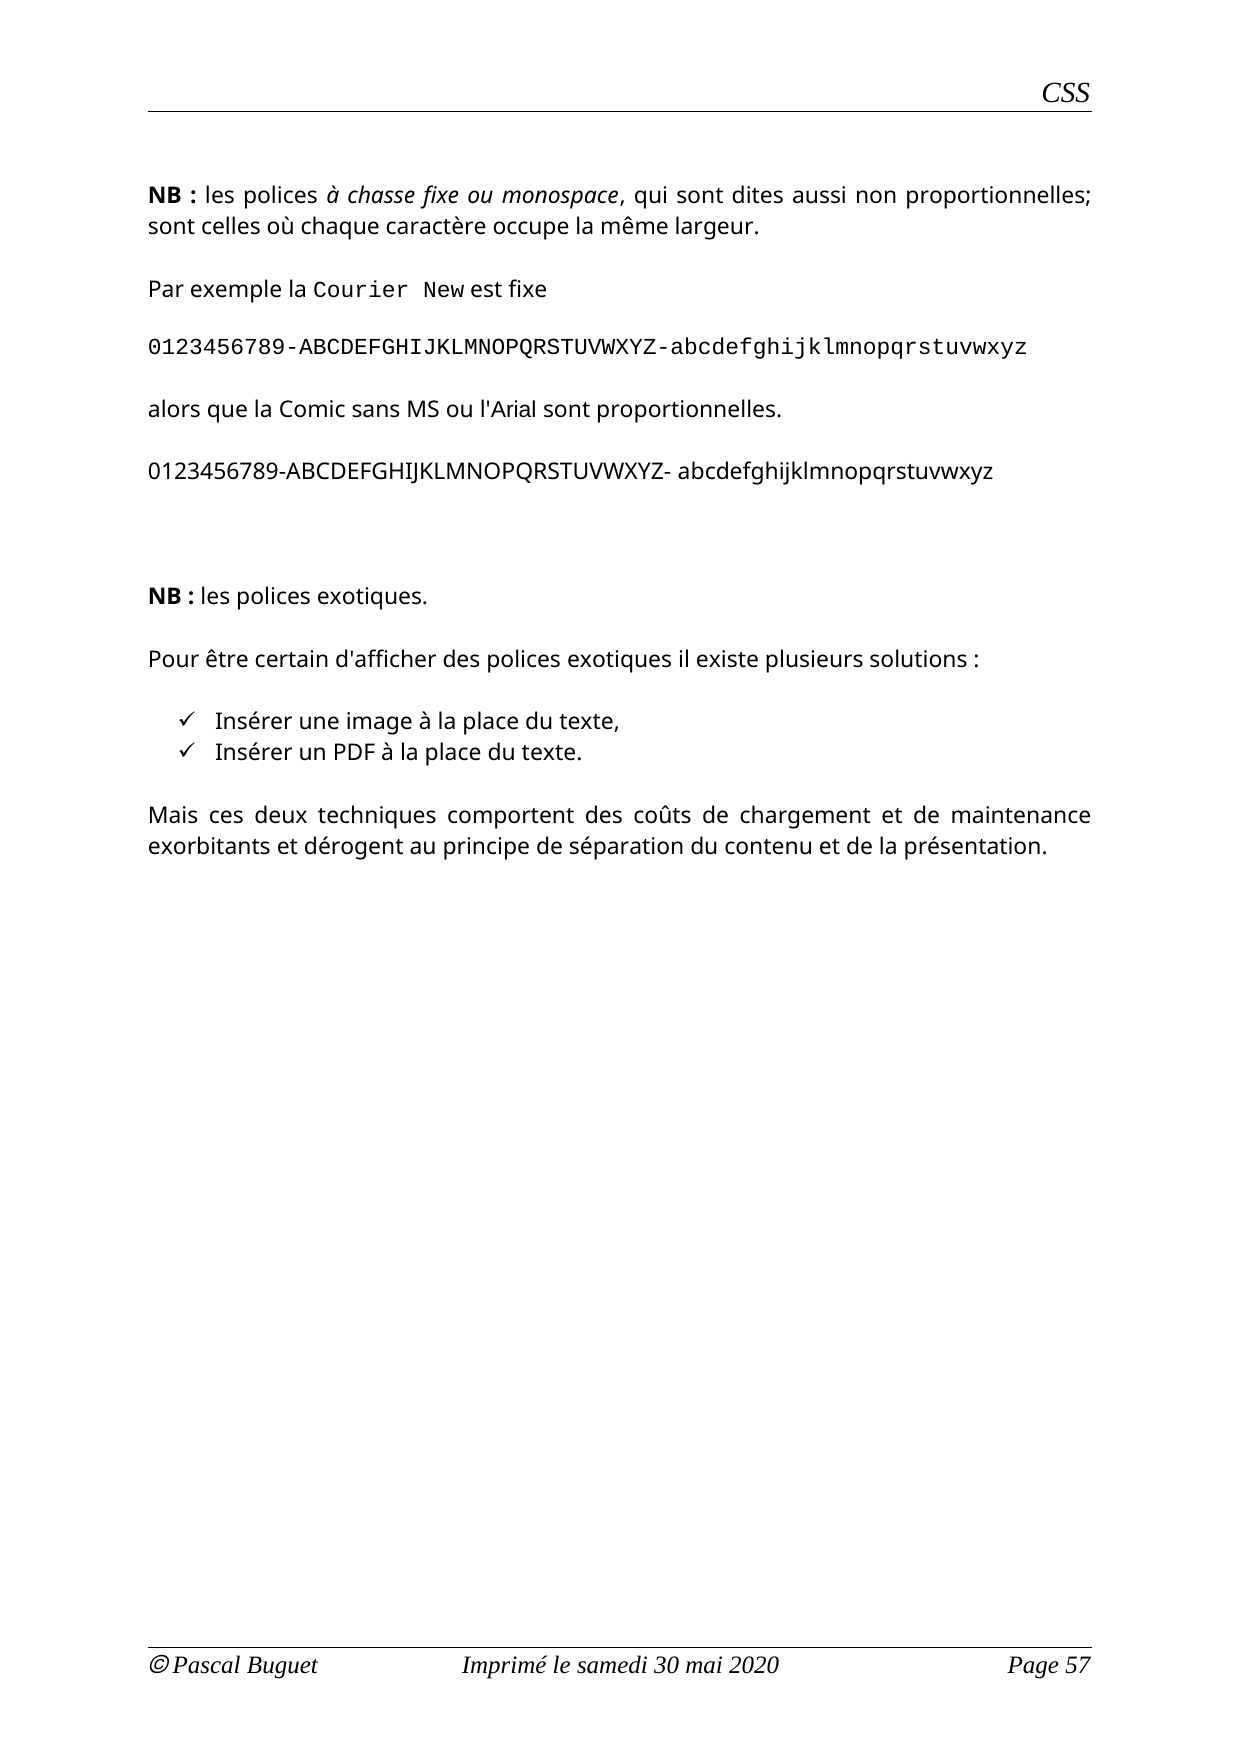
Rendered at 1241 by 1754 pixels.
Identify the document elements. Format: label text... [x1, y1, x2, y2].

text NB : les polices exotiques. [148, 580, 1092, 611]
text 0123456789-ABCDEFGHIJKLMNOPQRSTUVWXYZ- abcdefghijklmnopqrstuvwxyz [148, 455, 1092, 486]
list Insérer une image à la place du texte, [177, 705, 1092, 736]
list Insérer un PDF à la place du texte. [177, 736, 1092, 767]
text Par exemple la Courier New est fixe [148, 273, 1092, 304]
text Pour être certain d'afficher des polices exotiques il existe plusieurs solutions : [148, 642, 1092, 674]
text NB : les polices à chasse fixe ou monospace, qui sont dites aussi non proportionnelles; sont celles où chaque caractère occupe la même largeur. [148, 179, 1092, 241]
text alors que la Comic sans MS ou l'Arial sont proportionnelles. [148, 392, 1092, 424]
text 0123456789-ABCDEFGHIJKLMNOPQRSTUVWXYZ-abcdefghijklmnopqrstuvwxyz [148, 335, 1092, 361]
text Mais ces deux techniques comportent des coûts de chargement et de maintenance exorbitants et dérogent au principe de séparation du contenu et de la présentation. [148, 799, 1092, 861]
